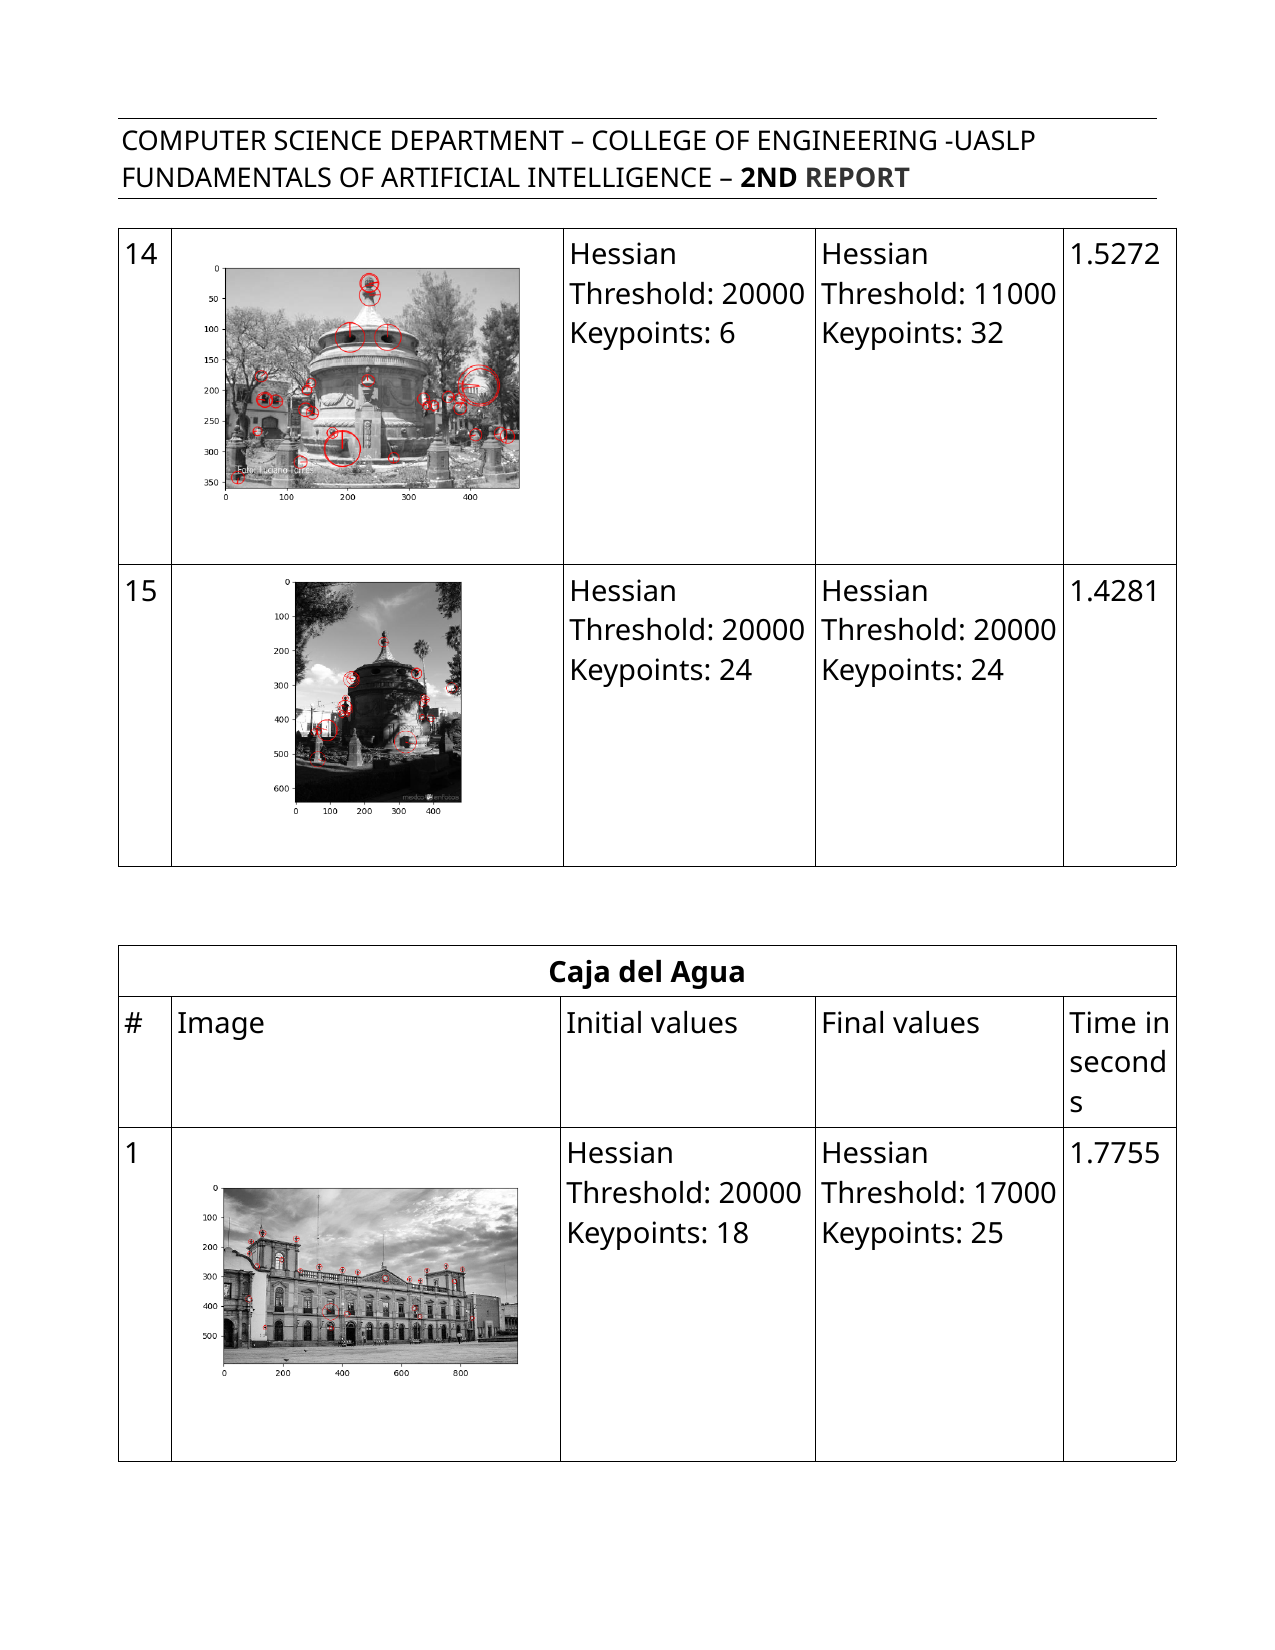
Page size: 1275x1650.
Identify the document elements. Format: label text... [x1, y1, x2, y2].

table_cell 1.5272 [1064, 229, 1176, 564]
picture [264, 570, 471, 821]
table_cell 15 [119, 565, 171, 866]
table_cell Hessian Threshold: 20000 Keypoints: 24 [816, 565, 1063, 866]
table_cell Final values [816, 997, 1063, 1127]
picture [177, 233, 558, 519]
table_cell [172, 1128, 560, 1461]
table_cell [172, 565, 563, 866]
table_cell Initial values [561, 997, 815, 1127]
picture [177, 1132, 555, 1416]
table_cell 1.7755 [1064, 1128, 1176, 1461]
table_cell 14 [119, 229, 171, 564]
table_cell # [119, 997, 171, 1127]
table_cell Hessian Threshold: 17000 Keypoints: 25 [816, 1128, 1063, 1461]
table_header Caja del Agua [119, 946, 1176, 996]
table_cell Hessian Threshold: 11000 Keypoints: 32 [816, 229, 1063, 564]
table_cell Hessian Threshold: 20000 Keypoints: 6 [564, 229, 815, 564]
table_cell [172, 229, 563, 564]
table_cell Image [172, 997, 560, 1127]
table_cell 1 [119, 1128, 171, 1461]
table_cell Hessian Threshold: 20000 Keypoints: 18 [561, 1128, 815, 1461]
table_cell Time in seconds [1064, 997, 1176, 1127]
table_cell 1.4281 [1064, 565, 1176, 866]
table_cell Hessian Threshold: 20000 Keypoints: 24 [564, 565, 815, 866]
